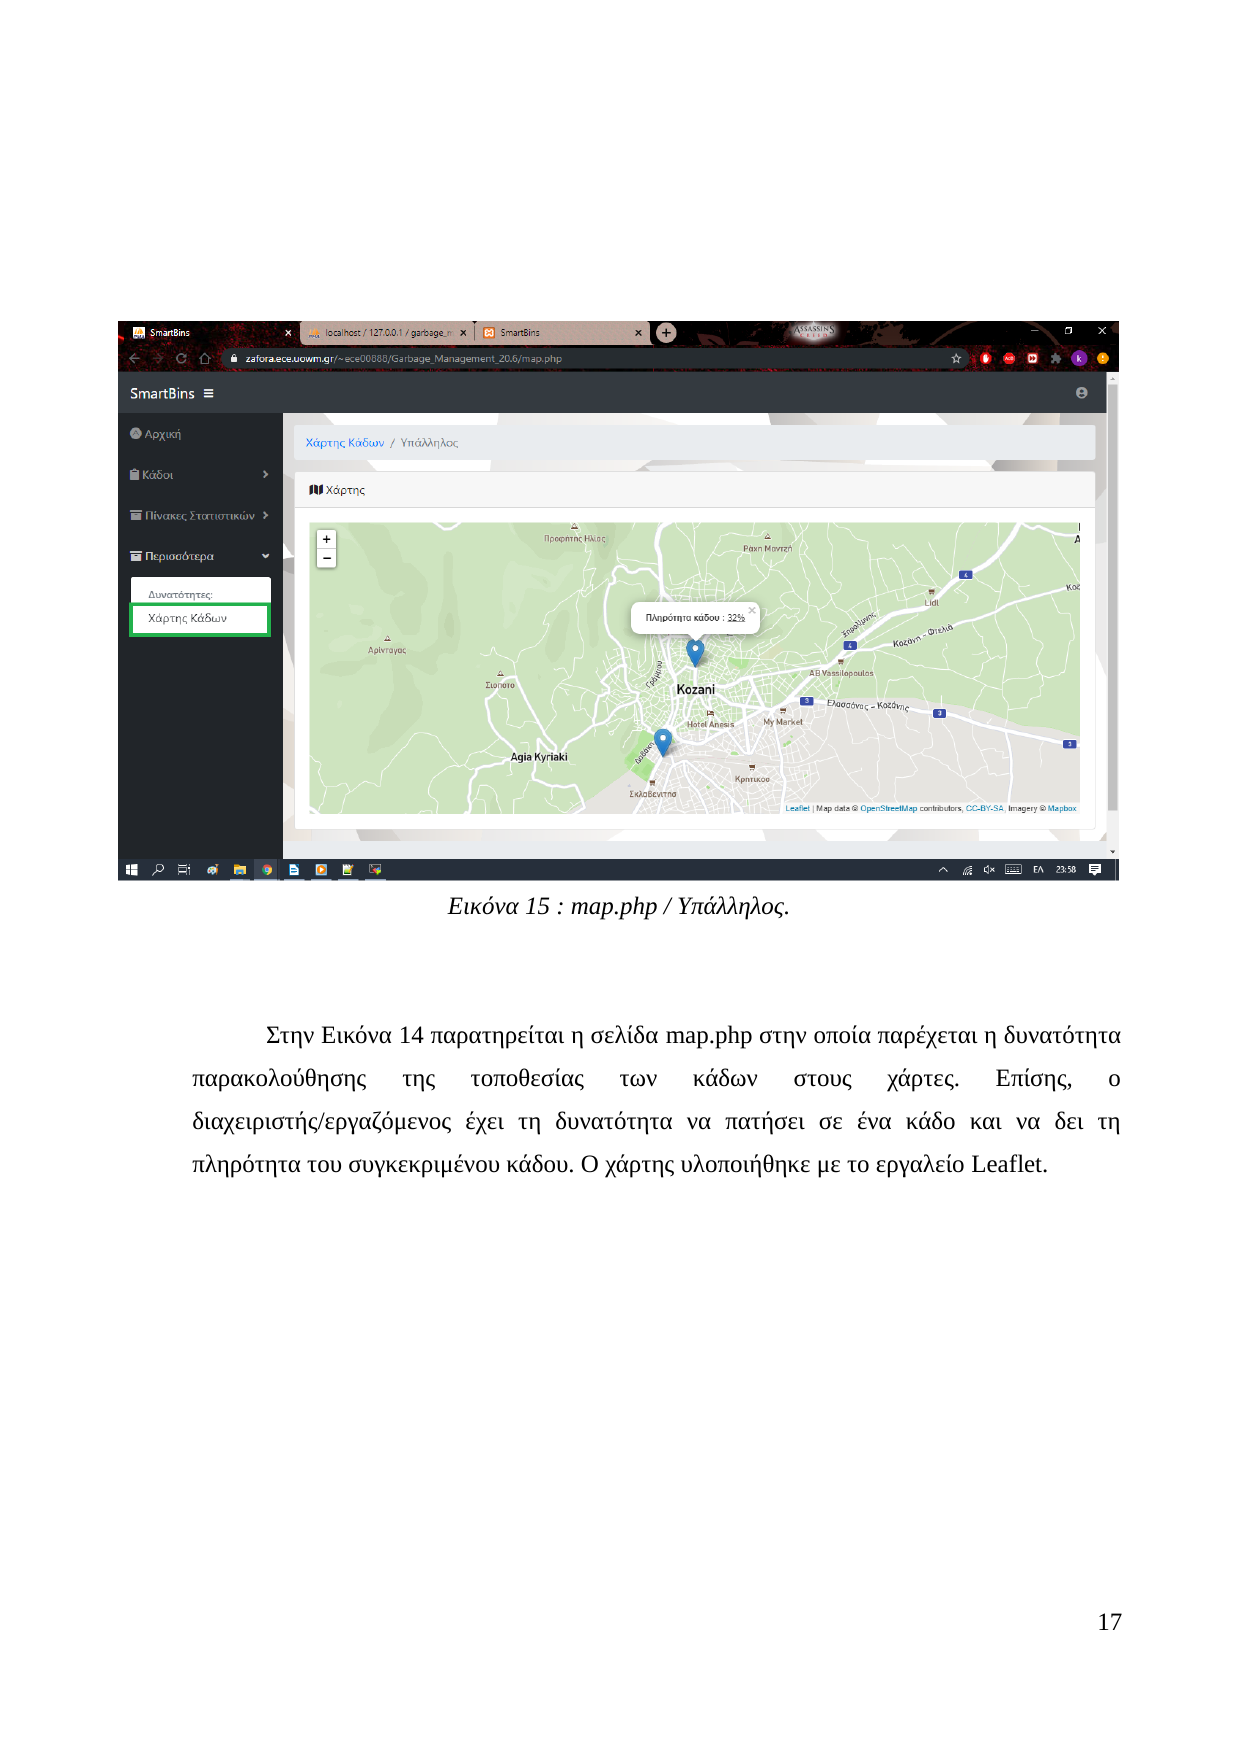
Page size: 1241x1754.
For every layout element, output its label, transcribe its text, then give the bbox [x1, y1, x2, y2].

text Εικόνα 15 : map.php / Υπάλληλος. [118, 886, 1122, 920]
picture [118, 321, 1123, 886]
text Στην Εικόνα 14 παρατηρείται η σελίδα map.php στην οποία παρέχεται η δυνατότητα παρακολούθησης της τοποθεσίας των κάδων στους χάρτες. Επίσης, ο διαχειριστής/εργαζόμενος έχει τη δυνατότητα να πατήσει σε ένα κάδο και να δει τη πληρότητα του συγκεκριμένου κάδου. Ο χάρτης υλοποιήθηκε με το εργαλείο Leaflet. [192, 1020, 1122, 1178]
